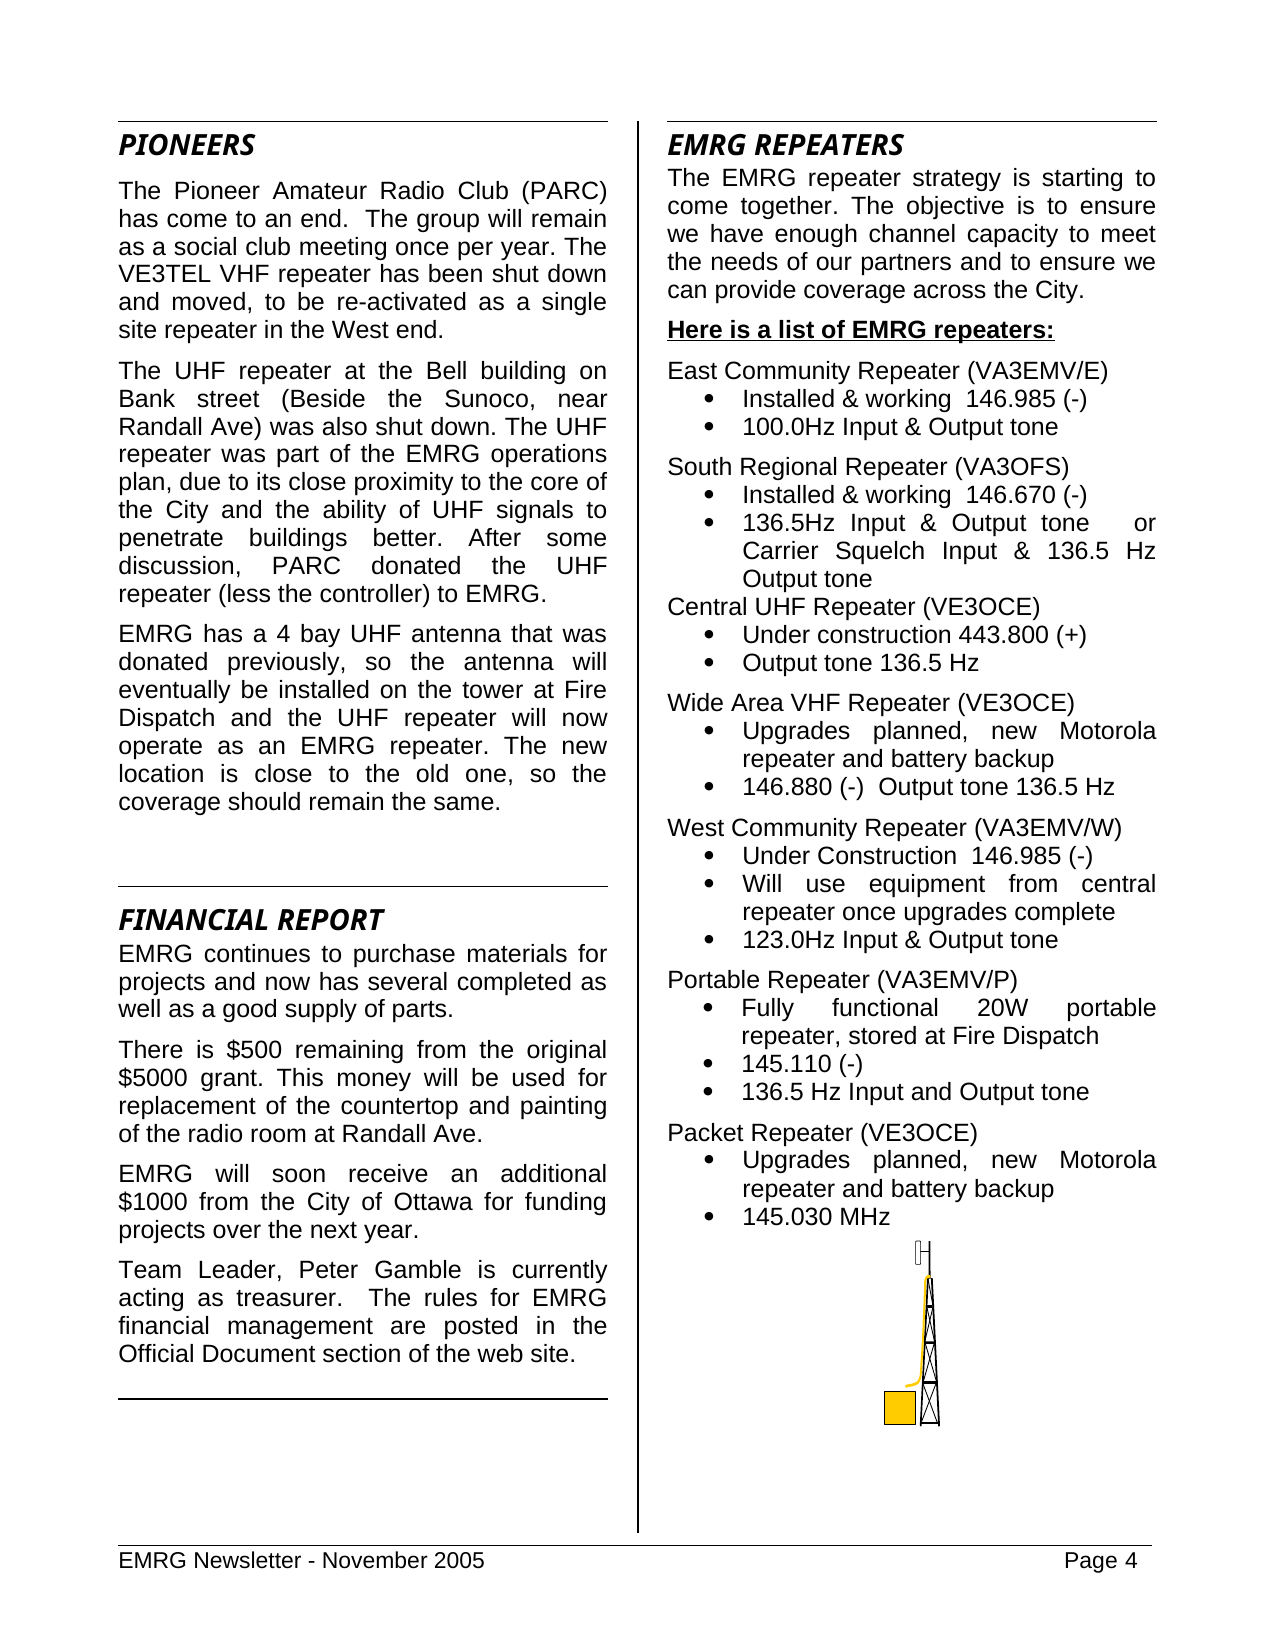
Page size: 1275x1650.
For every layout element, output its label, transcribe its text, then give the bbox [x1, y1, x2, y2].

list Installed & working 146.985 (-) [704, 384, 1157, 412]
list 136.5 Hz Input and Output tone [704, 1078, 1157, 1106]
text EMRG will soon receive an additional $1000 from the City of Ottawa for funding projects over the next year. [118, 1160, 608, 1243]
text The EMRG repeater strategy is starting to come together. The objective is to ensure we have enough channel capacity to meet the needs of our partners and to ensure we can provide coverage across the City. [667, 164, 1157, 304]
list 145.030 MHz [704, 1202, 1157, 1230]
text Central UHF Repeater (VE3OCE) [667, 593, 1157, 621]
list Upgrades planned, new Motorola repeater and battery backup [704, 1146, 1157, 1202]
subtitle FINANCIAL REPORT [118, 900, 608, 939]
list Upgrades planned, new Motorola repeater and battery backup [704, 717, 1157, 773]
text The UHF repeater at the Bell building on Bank street (Beside the Sunoco, near Randall Ave) was also shut down. The UHF repeater was part of the EMRG operations plan, due to its close proximity to the core of the City and the ability of UHF signals to penetrate buildings better. After some discussion, PARC donated the UHF repeater (less the controller) to EMRG. [118, 357, 608, 608]
text Team Leader, Peter Gamble is currently acting as treasurer. The rules for EMRG financial management are posted in the Official Document section of the web site. [118, 1256, 608, 1368]
list 123.0Hz Input & Output tone [704, 926, 1157, 953]
text South Regional Repeater (VA3OFS) [667, 453, 1157, 481]
text West Community Repeater (VA3EMV/W) [667, 814, 1157, 842]
text EMRG REPEATERS [667, 122, 1157, 164]
list Output tone 136.5 Hz [704, 649, 1157, 677]
list 100.0Hz Input & Output tone [704, 412, 1157, 441]
list Under Construction 146.985 (-) [704, 842, 1157, 869]
text EMRG continues to purchase materials for projects and now has several completed as well as a good supply of parts. [118, 939, 608, 1023]
list Will use equipment from central repeater once upgrades complete [704, 869, 1157, 926]
list Under construction 443.800 (+) [704, 621, 1157, 649]
list 146.880 (-) Output tone 136.5 Hz [704, 773, 1157, 801]
text The Pioneer Amateur Radio Club (PARC) has come to an end. The group will remain as a social club meeting once per year. The VE3TEL VHF repeater has been shut down and moved, to be re-activated as a single site repeater in the West end. [118, 177, 608, 344]
list Installed & working 146.670 (-) [704, 481, 1157, 509]
text Here is a list of EMRG repeaters: [667, 316, 1157, 344]
text PIONEERS [118, 122, 608, 164]
text EMRG has a 4 bay UHF antenna that was donated previously, so the antenna will eventually be installed on the tower at Fire Dispatch and the UHF repeater will now operate as an EMRG repeater. The new location is close to the old one, so the coverage should remain the same. [118, 620, 608, 816]
list Fully functional 20W portable repeater, stored at Fire Dispatch [704, 994, 1157, 1050]
text Wide Area VHF Repeater (VE3OCE) [667, 689, 1157, 717]
text There is $500 remaining from the original $5000 grant. This money will be used for replacement of the countertop and painting of the radio room at Randall Ave. [118, 1036, 608, 1147]
list 136.5Hz Input & Output tone or Carrier Squelch Input & 136.5 Hz Output tone [704, 509, 1157, 593]
text Portable Repeater (VA3EMV/P) [667, 966, 1157, 994]
text East Community Repeater (VA3EMV/E) [667, 357, 1157, 384]
list 145.110 (-) [704, 1050, 1157, 1078]
text Packet Repeater (VE3OCE) [667, 1118, 1157, 1146]
